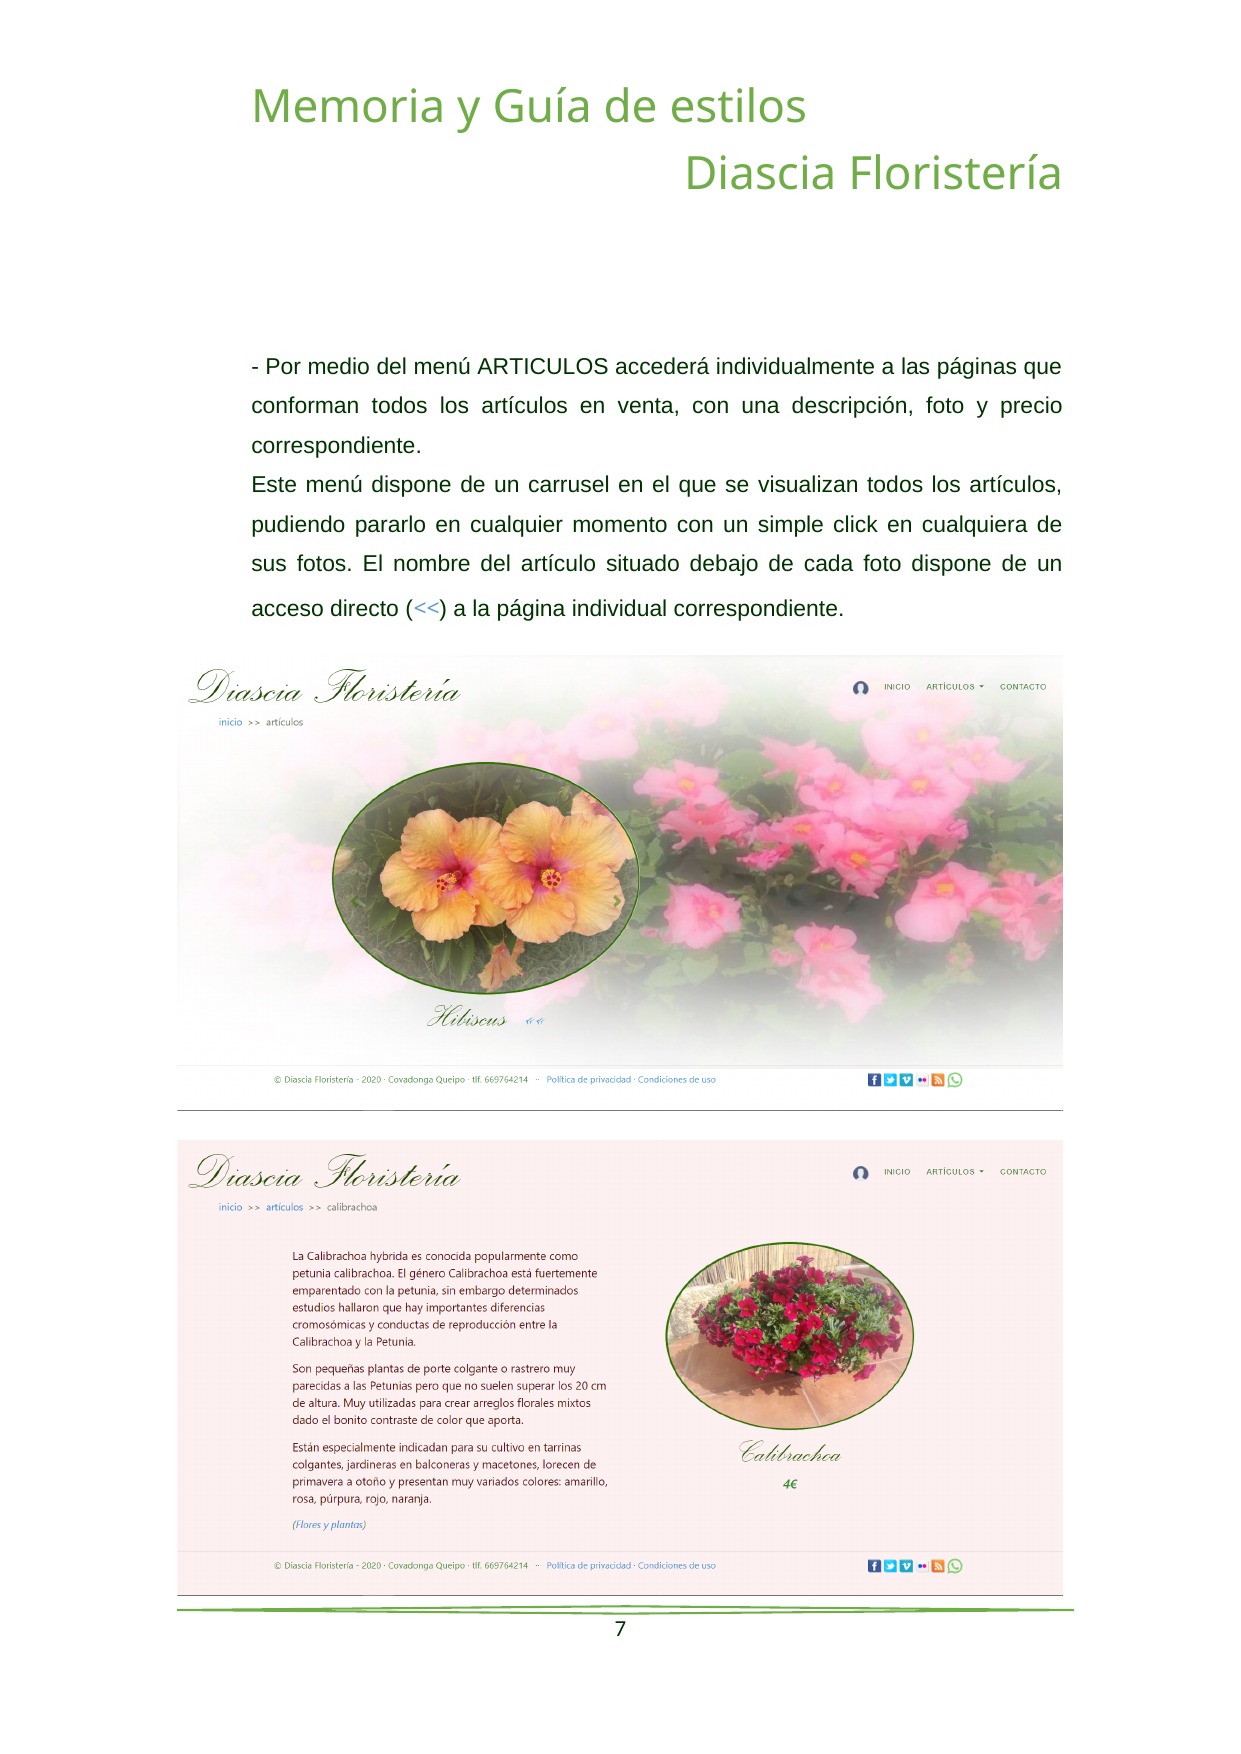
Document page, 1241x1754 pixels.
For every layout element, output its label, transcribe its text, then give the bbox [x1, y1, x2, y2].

text - Por medio del menú ARTICULOS accederá individualmente a las páginas que conforman todos los artículos en venta, con una descripción, foto y precio correspondiente. Este menú dispone de un carrusel en el que se visualizan todos los artículos, pudiendo pararlo en cualquier momento con un simple click en cualquiera de sus fotos. El nombre del artículo situado debajo de cada foto dispone de un acceso directo (<<) a la página individual correspondiente. [251, 353, 1063, 623]
